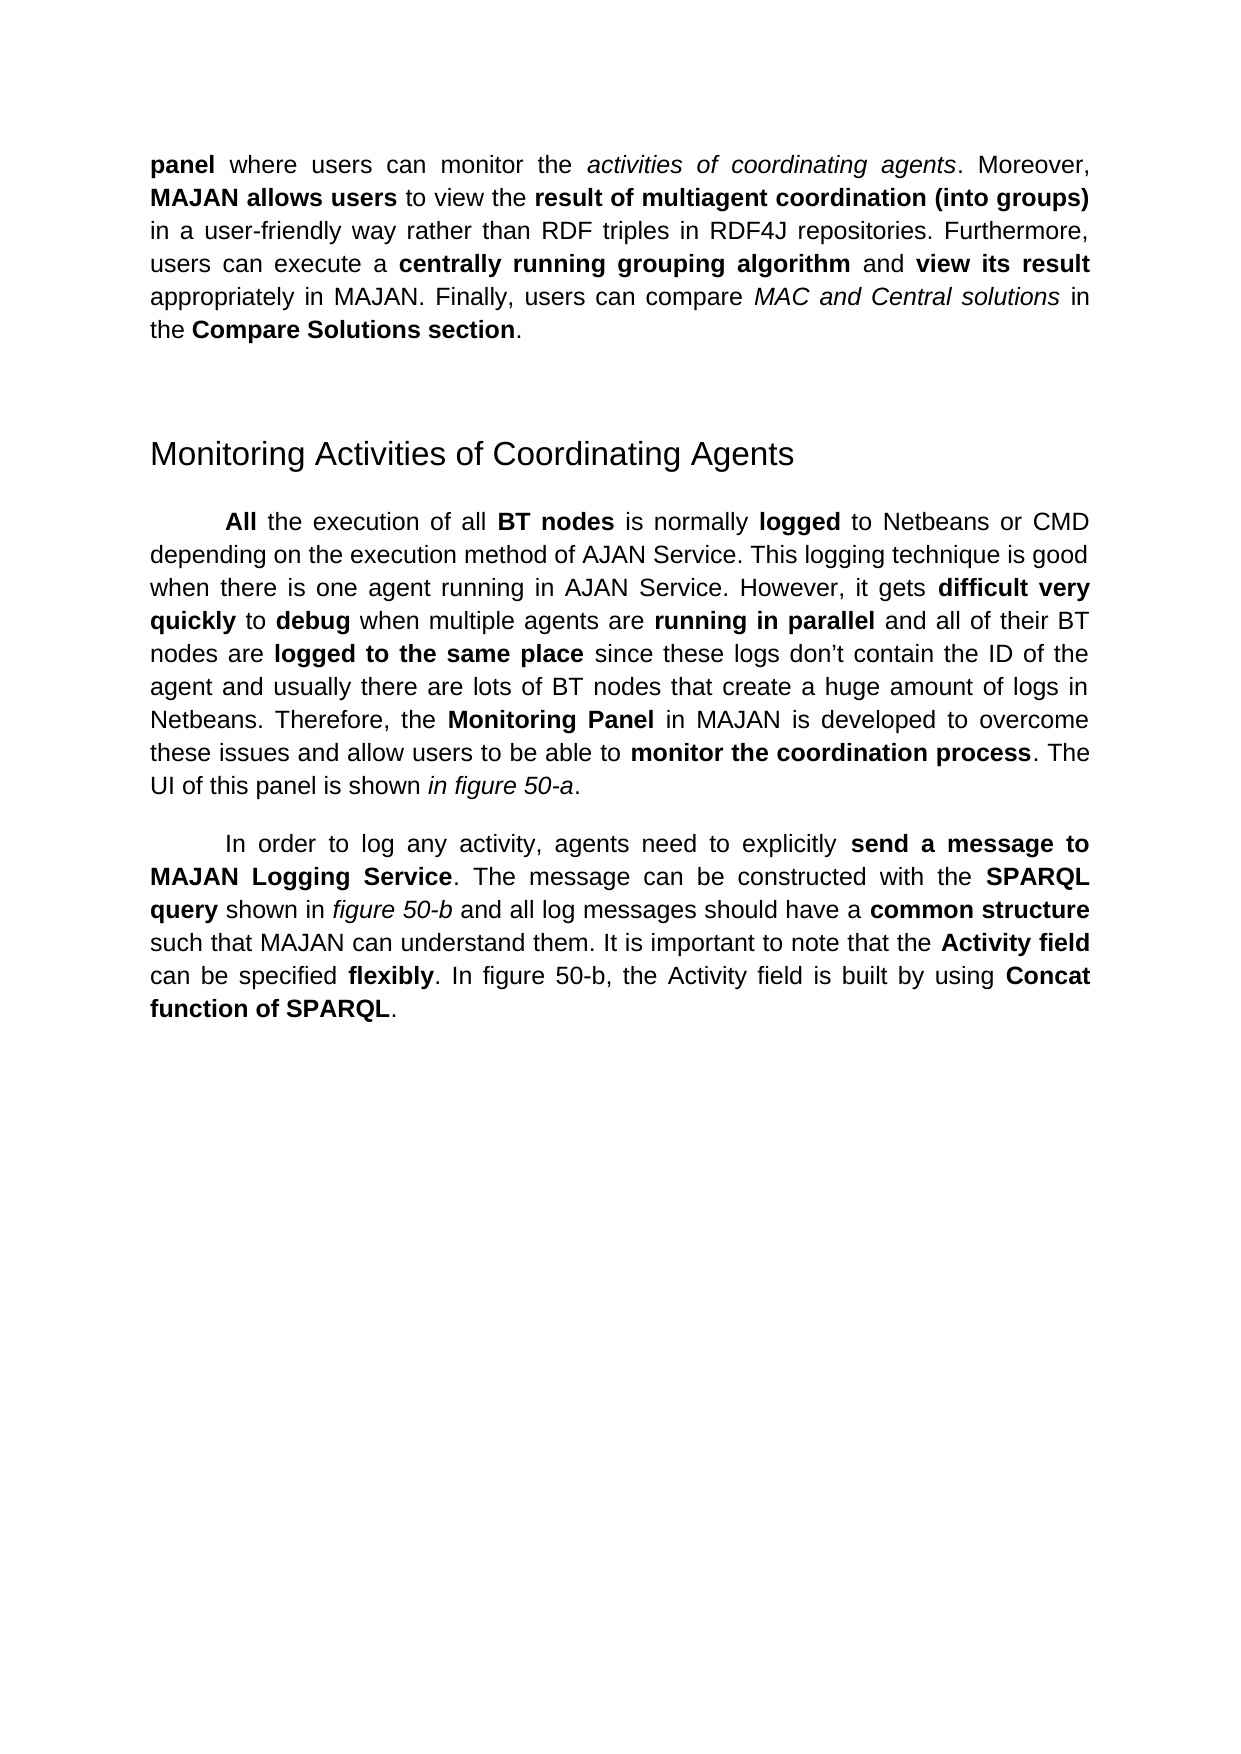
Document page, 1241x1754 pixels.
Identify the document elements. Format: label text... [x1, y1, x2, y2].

text All the execution of all BT nodes is normally logged to Netbeans or CMD depending on the execution method of AJAN Service. This logging technique is good when there is one agent running in AJAN Service. However, it gets difficult very quickly to debug when multiple agents are running in parallel and all of their BT nodes are logged to the same place since these logs don’t contain the ID of the agent and usually there are lots of BT nodes that create a huge amount of logs in Netbeans. Therefore, the Monitoring Panel in MAJAN is developed to overcome these issues and allow users to be able to monitor the coordination process. The UI of this panel is shown in figure 50-a. [150, 507, 1090, 800]
subtitle Monitoring Activities of Coordinating Agents [150, 434, 1090, 472]
text panel where users can monitor the activities of coordinating agents. Moreover, MAJAN allows users to view the result of multiagent coordination (into groups) in a user-friendly way rather than RDF triples in RDF4J repositories. Furthermore, users can execute a centrally running grouping algorithm and view its result appropriately in MAJAN. Finally, users can compare MAC and Central solutions in the Compare Solutions section. [150, 150, 1090, 344]
text In order to log any activity, agents need to explicitly send a message to MAJAN Logging Service. The message can be constructed with the SPARQL query shown in figure 50-b and all log messages should have a common structure such that MAJAN can understand them. It is important to note that the Activity field can be specified flexibly. In figure 50-b, the Activity field is built by using Concat function of SPARQL. [150, 829, 1090, 1023]
